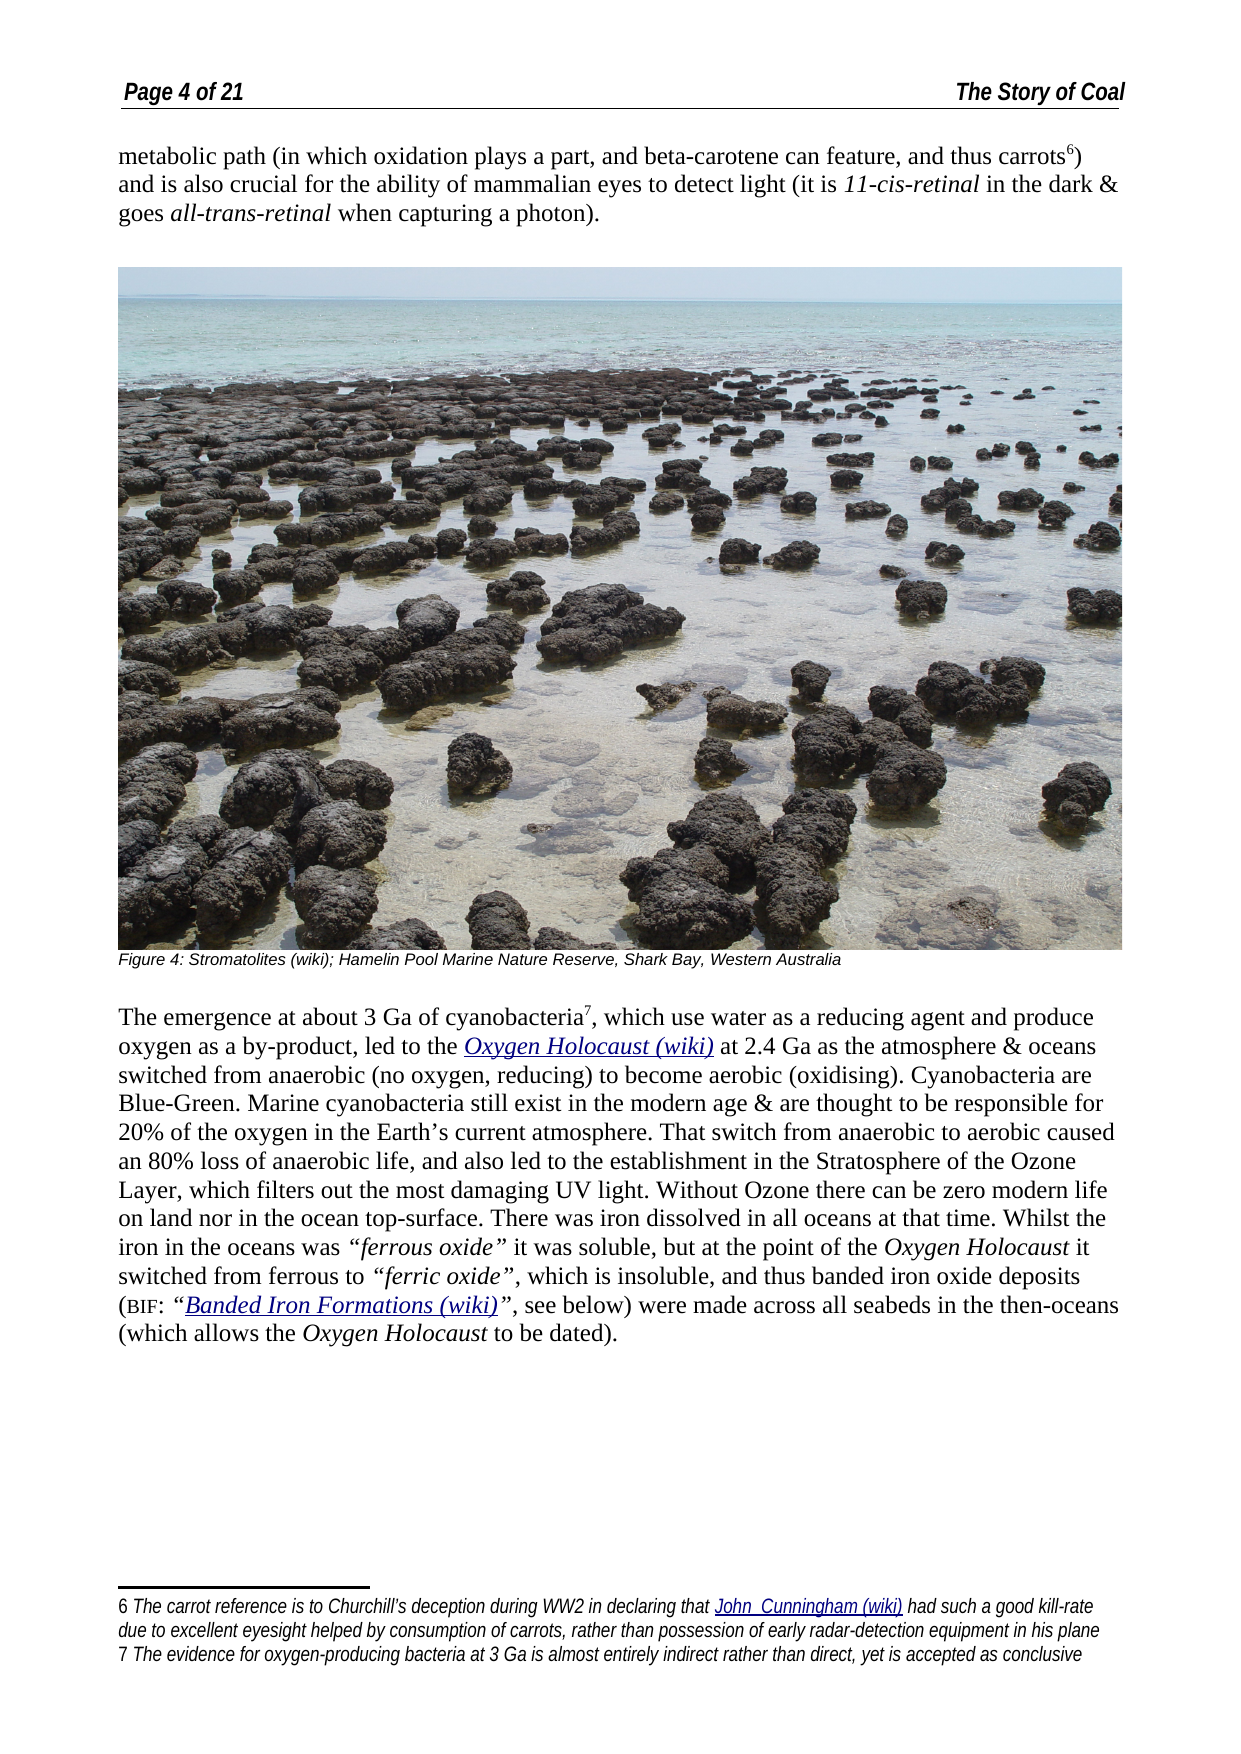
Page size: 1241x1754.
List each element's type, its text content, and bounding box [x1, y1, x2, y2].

text Figure 4: Stromatolites (wiki); Hamelin Pool Marine Nature Reserve, Shark Bay, Western Australia [118, 950, 1122, 969]
text The emergence at about 3 Ga of cyanobacteria, which use water as a reducing agent and produce oxygen as a by-product, led to the Oxygen Holocaust (wiki) at 2.4 Ga as the atmosphere & oceans switched from anaerobic (no oxygen, reducing) to become aerobic (oxidising). Cyanobacteria are Blue-Green. Marine cyanobacteria still exist in the modern age & are thought to be responsible for 20% of the oxygen in the Earth’s current atmosphere. That switch from anaerobic to aerobic caused an 80% loss of anaerobic life, and also led to the establishment in the Stratosphere of the Ozone Layer, which filters out the most damaging UV light. Without Ozone there can be zero modern life on land nor in the ocean top-surface. There was iron dissolved in all oceans at that time. Whilst the iron in the oceans was “ferrous oxide” it was soluble, but at the point of the Oxygen Holocaust it switched from ferrous to “ferric oxide”, which is insoluble, and thus banded iron oxide deposits (bif: “Banded Iron Formations (wiki)”, see below) were made across all seabeds in the then-oceans (which allows the Oxygen Holocaust to be dated). [118, 969, 1122, 1347]
text The evidence for oxygen-producing bacteria at 3 Ga is almost entirely indirect rather than direct, yet is accepted as conclusive [118, 1641, 1122, 1665]
picture [118, 267, 1123, 950]
text metabolic path (in which oxidation plays a part, and beta-carotene can feature, and thus carrots) and is also crucial for the ability of mammalian eyes to detect light (it is 11-cis-retinal in the dark & goes all-trans-retinal when capturing a photon). [118, 141, 1122, 227]
text The carrot reference is to Churchill’s deception during WW2 in declaring that John_Cunningham (wiki) had such a good kill-rate due to excellent eyesight helped by consumption of carrots, rather than possession of early radar-detection equipment in his plane [118, 1593, 1122, 1641]
